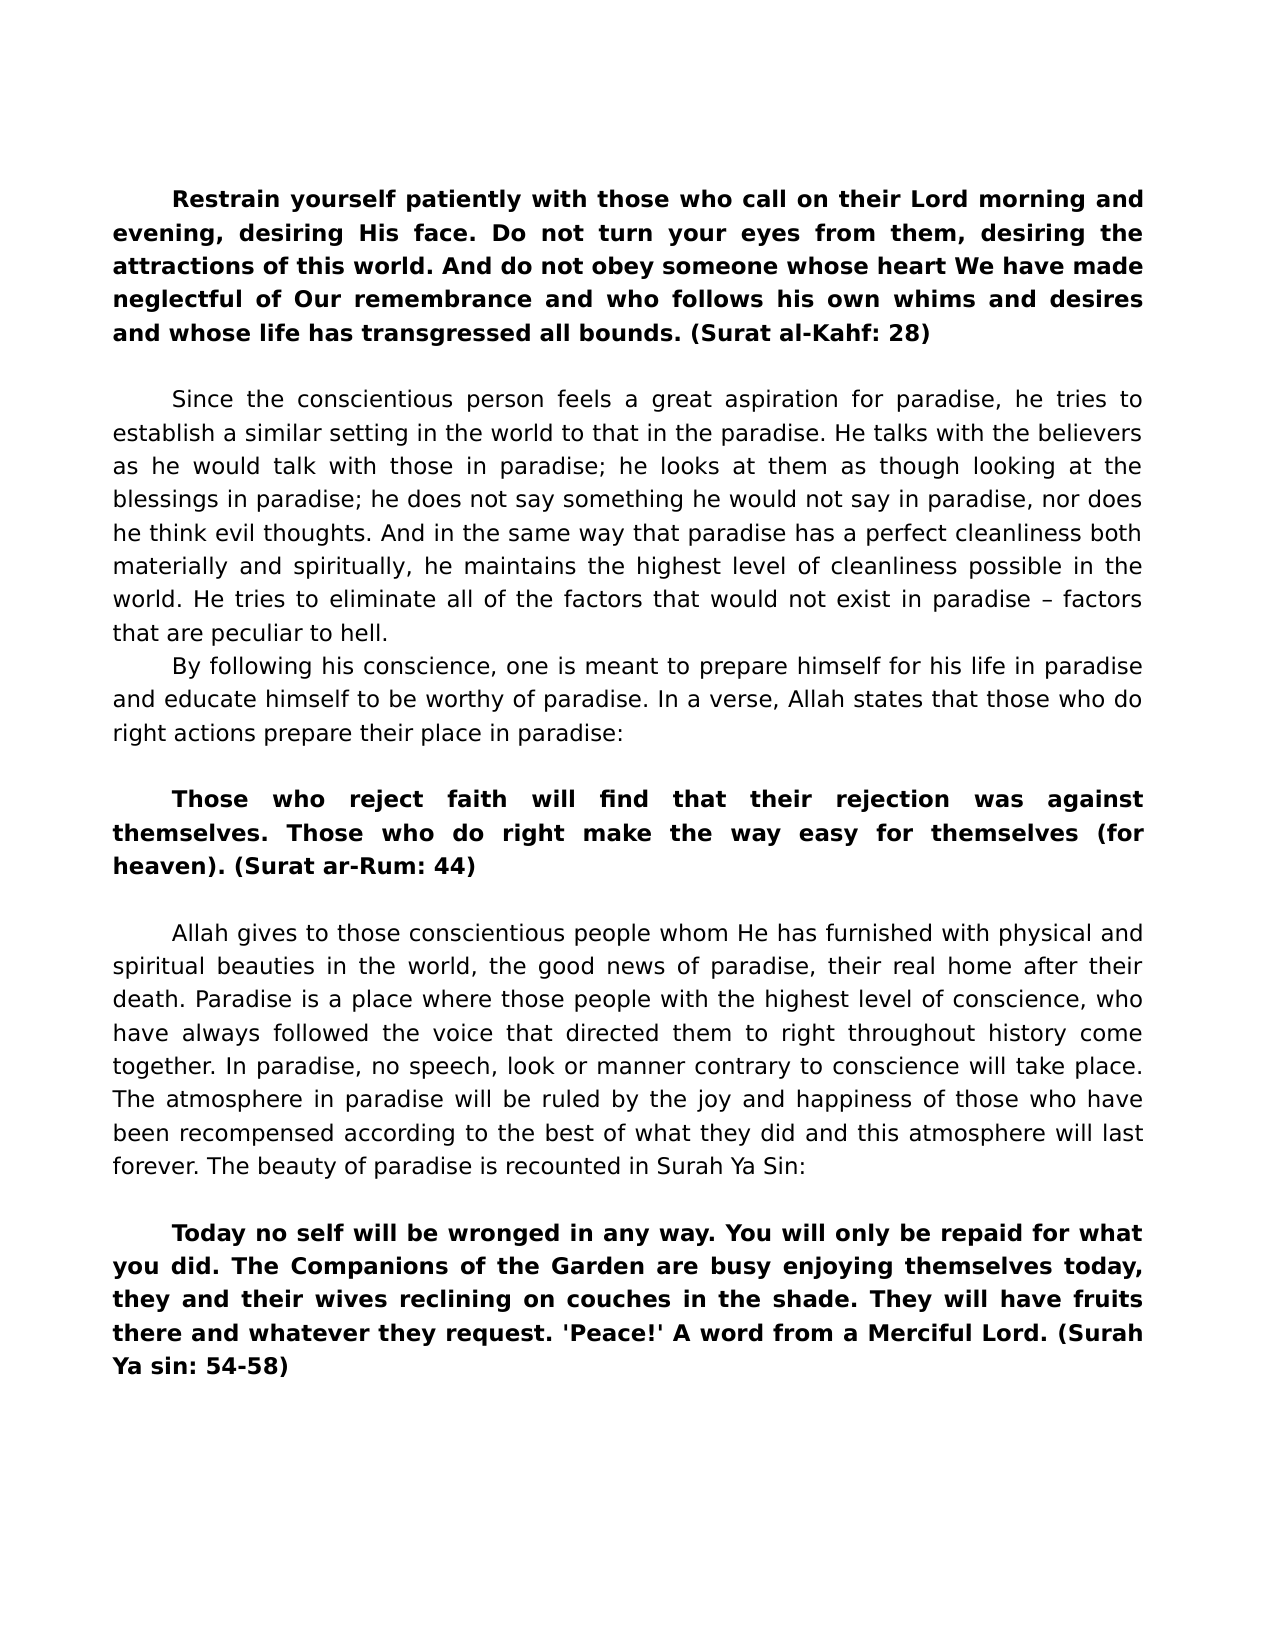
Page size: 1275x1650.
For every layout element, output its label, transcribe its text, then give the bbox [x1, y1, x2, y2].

text By following his conscience, one is meant to prepare himself for his life in paradise and educate himself to be worthy of paradise. In a verse, Allah states that those who do right actions prepare their place in paradise: [112, 648, 1145, 748]
text Those who reject faith will find that their rejection was against themselves. Those who do right make the way easy for themselves (for heaven). (Surat ar-Rum: 44) [112, 781, 1145, 881]
text Since the conscientious person feels a great aspiration for paradise, he tries to establish a similar setting in the world to that in the paradise. He talks with the believers as he would talk with those in paradise; he looks at them as though looking at the blessings in paradise; he does not say something he would not say in paradise, nor does he think evil thoughts. And in the same way that paradise has a perfect cleanliness both materially and spiritually, he maintains the highest level of cleanliness possible in the world. He tries to eliminate all of the factors that would not exist in paradise – factors that are peculiar to hell. [112, 381, 1145, 648]
text Today no self will be wronged in any way. You will only be repaid for what you did. The Companions of the Garden are busy enjoying themselves today, they and their wives reclining on couches in the shade. They will have fruits there and whatever they request. 'Peace!' A word from a Merciful Lord. (Surah Ya sin: 54-58) [112, 1214, 1145, 1381]
text Allah gives to those conscientious people whom He has furnished with physical and spiritual beauties in the world, the good news of paradise, their real home after their death. Paradise is a place where those people with the highest level of conscience, who have always followed the voice that directed them to right throughout history come together. In paradise, no speech, look or manner contrary to conscience will take place. The atmosphere in paradise will be ruled by the joy and happiness of those who have been recompensed according to the best of what they did and this atmosphere will last forever. The beauty of paradise is recounted in Surah Ya Sin: [112, 914, 1145, 1181]
text Restrain yourself patiently with those who call on their Lord morning and evening, desiring His face. Do not turn your eyes from them, desiring the attractions of this world. And do not obey someone whose heart We have made neglectful of Our remembrance and who follows his own whims and desires and whose life has transgressed all bounds. (Surat al-Kahf: 28) [112, 181, 1145, 348]
